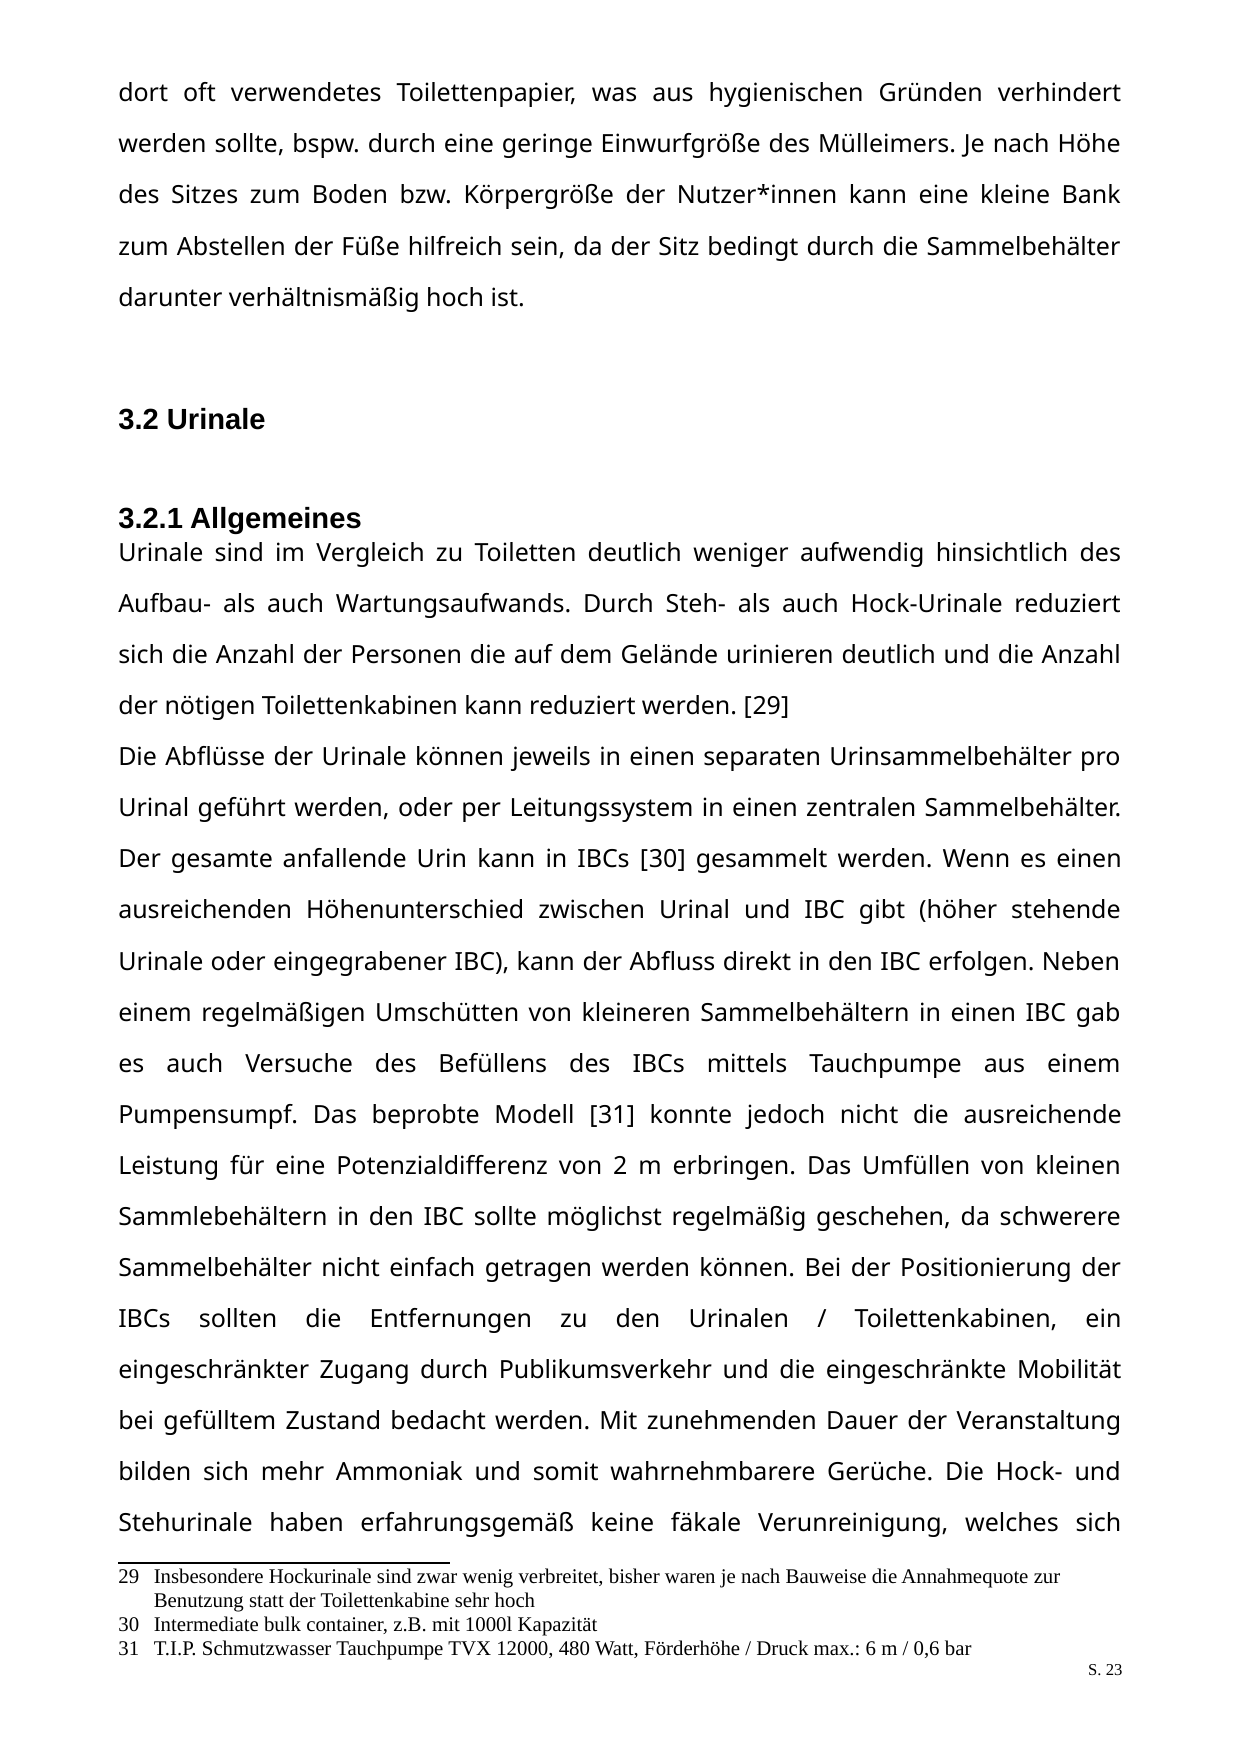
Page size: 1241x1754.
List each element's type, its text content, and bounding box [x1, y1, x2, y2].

text Die Abflüsse der Urinale können jeweils in einen separaten Urinsammelbehälter pro Urinal geführt werden, oder per Leitungssystem in einen zentralen Sammelbehälter. Der gesamte anfallende Urin kann in IBCs [] gesammelt werden. Wenn es einen ausreichenden Höhenunterschied zwischen Urinal und IBC gibt (höher stehende Urinale oder eingegrabener IBC), kann der Abfluss direkt in den IBC erfolgen. Neben einem regelmäßigen Umschütten von kleineren Sammelbehältern in einen IBC gab es auch Versuche des Befüllens des IBCs mittels Tauchpumpe aus einem Pumpensumpf. Das beprobte Modell [] konnte jedoch nicht die ausreichende Leistung für eine Potenzialdifferenz von 2 m erbringen. Das Umfüllen von kleinen Sammlebehältern in den IBC sollte möglichst regelmäßig geschehen, da schwerere Sammelbehälter nicht einfach getragen werden können. Bei der Positionierung der IBCs sollten die Entfernungen zu den Urinalen / Toilettenkabinen, ein eingeschränkter Zugang durch Publikumsverkehr und die eingeschränkte Mobilität bei gefülltem Zustand bedacht werden. Mit zunehmenden Dauer der Veranstaltung bilden sich mehr Ammoniak und somit wahrnehmbarere Gerüche. Die Hock- und Stehurinale haben erfahrungsgemäß keine fäkale Verunreinigung, welches sich [118, 739, 1122, 1539]
subtitle 3.2.1 Allgemeines [118, 501, 1122, 535]
text Insbesondere Hockurinale sind zwar wenig verbreitet, bisher waren je nach Bauweise die Annahmequote zur Benutzung statt der Toilettenkabine sehr hoch [118, 1563, 1122, 1612]
text dort oft verwendetes Toilettenpapier, was aus hygienischen Gründen verhindert werden sollte, bspw. durch eine geringe Einwurfgröße des Mülleimers. Je nach Höhe des Sitzes zum Boden bzw. Körpergröße der Nutzer*innen kann eine kleine Bank zum Abstellen der Füße hilfreich sein, da der Sitz bedingt durch die Sammelbehälter darunter verhältnismäßig hoch ist. [118, 75, 1122, 313]
text Intermediate bulk container, z.B. mit 1000l Kapazität [118, 1612, 1122, 1636]
text Urinale sind im Vergleich zu Toiletten deutlich weniger aufwendig hinsichtlich des Aufbau- als auch Wartungsaufwands. Durch Steh- als auch Hock-Urinale reduziert sich die Anzahl der Personen die auf dem Gelände urinieren deutlich und die Anzahl der nötigen Toilettenkabinen kann reduziert werden. [] [118, 535, 1122, 722]
text T.I.P. Schmutzwasser Tauchpumpe TVX 12000, 480 Watt, Förderhöhe / Druck max.: 6 m / 0,6 bar [118, 1636, 1122, 1660]
subtitle 3.2 Urinale [118, 402, 1122, 436]
